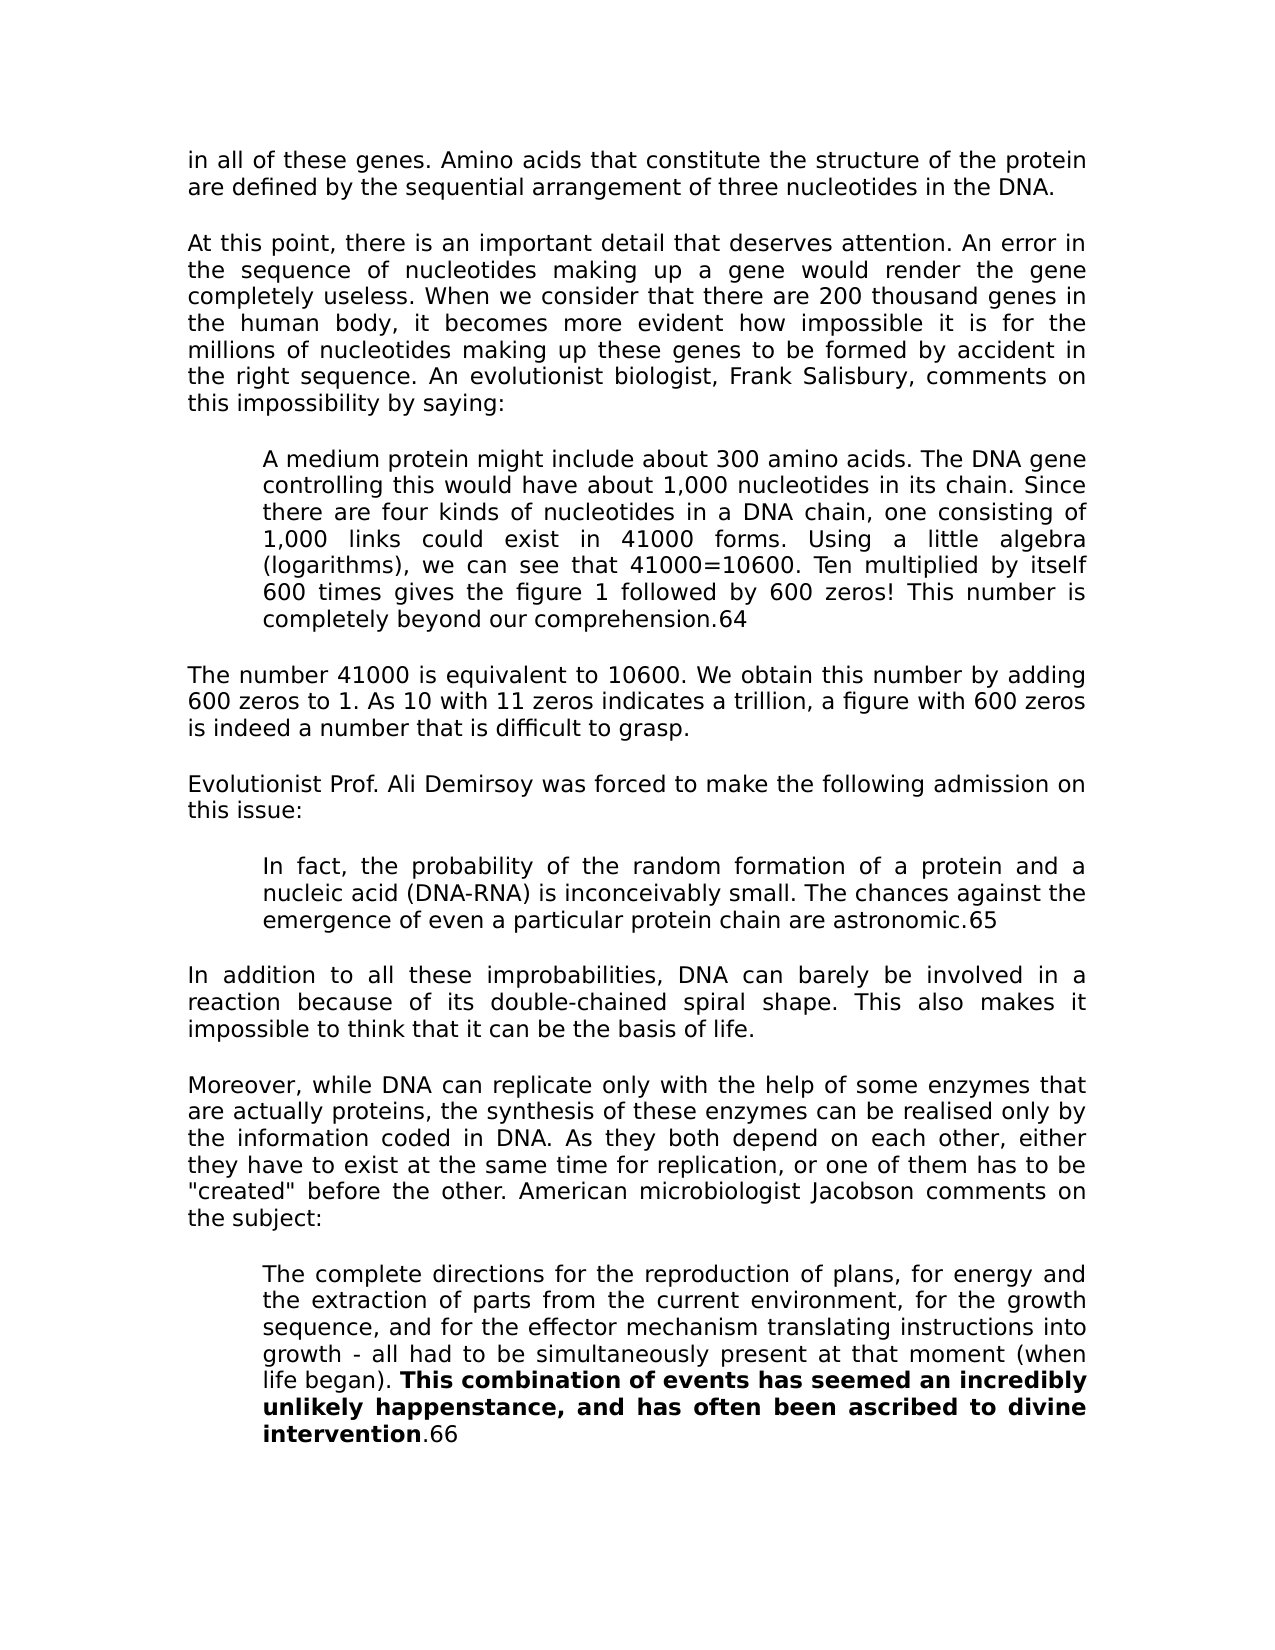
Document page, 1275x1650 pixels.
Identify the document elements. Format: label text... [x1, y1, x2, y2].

text The number 41000 is equivalent to 10600. We obtain this number by adding 600 zeros to 1. As 10 with 11 zeros indicates a trillion, a figure with 600 zeros is indeed a number that is difficult to grasp. [187, 662, 1088, 742]
text In fact, the probability of the random formation of a protein and a nucleic acid (DNA-RNA) is inconceivably small. The chances against the emergence of even a particular protein chain are astronomic.65 [262, 853, 1088, 933]
text in all of these genes. Amino acids that constitute the structure of the protein are defined by the sequential arrangement of three nucleotides in the DNA. [187, 148, 1088, 201]
text Moreover, while DNA can replicate only with the help of some enzymes that are actually proteins, the synthesis of these enzymes can be realised only by the information coded in DNA. As they both depend on each other, either they have to exist at the same time for replication, or one of them has to be "created" before the other. American microbiologist Jacobson comments on the subject: [187, 1072, 1088, 1232]
text The complete directions for the reproduction of plans, for energy and the extraction of parts from the current environment, for the growth sequence, and for the effector mechanism translating instructions into growth - all had to be simultaneously present at that moment (when life began). This combination of events has seemed an incredibly unlikely happenstance, and has often been ascribed to divine intervention.66 [262, 1261, 1088, 1448]
text At this point, there is an important detail that deserves attention. An error in the sequence of nucleotides making up a gene would render the gene completely useless. When we consider that there are 200 thousand genes in the human body, it becomes more evident how impossible it is for the millions of nucleotides making up these genes to be formed by accident in the right sequence. An evolutionist biologist, Frank Salisbury, comments on this impossibility by saying: [187, 230, 1088, 417]
text Evolutionist Prof. Ali Demirsoy was forced to make the following admission on this issue: [187, 771, 1088, 824]
text A medium protein might include about 300 amino acids. The DNA gene controlling this would have about 1,000 nucleotides in its chain. Since there are four kinds of nucleotides in a DNA chain, one consisting of 1,000 links could exist in 41000 forms. Using a little algebra (logarithms), we can see that 41000=10600. Ten multiplied by itself 600 times gives the figure 1 followed by 600 zeros! This number is completely beyond our comprehension.64 [262, 446, 1088, 633]
text In addition to all these improbabilities, DNA can barely be involved in a reaction because of its double-chained spiral shape. This also makes it impossible to think that it can be the basis of life. [187, 963, 1088, 1043]
